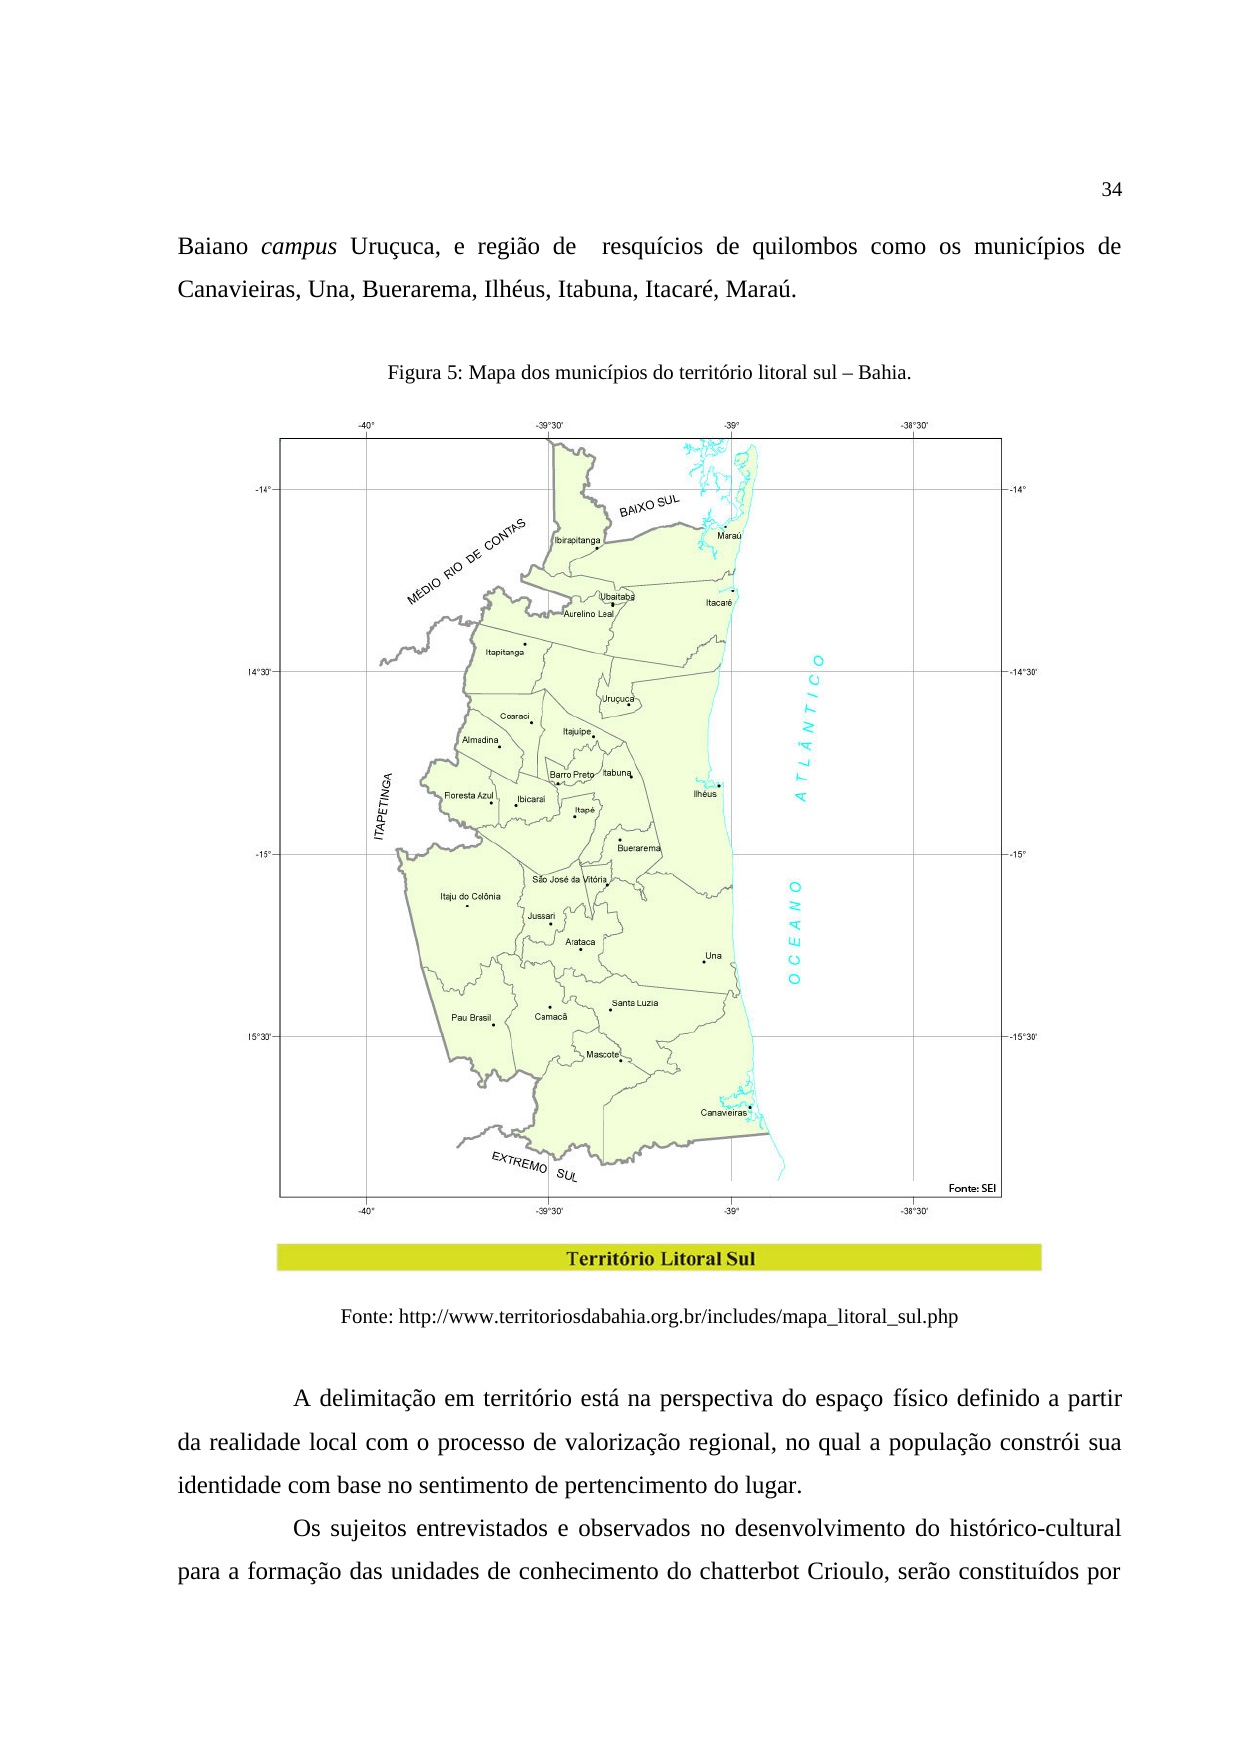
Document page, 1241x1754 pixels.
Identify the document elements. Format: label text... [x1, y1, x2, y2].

table_header [177, 396, 1122, 1304]
text Baiano campus Uruçuca, e região de resquícios de quilombos como os municípios de Canavieiras, Una, Buerarema, Ilhéus, Itabuna, Itacaré, Maraú. [177, 231, 1122, 303]
text Fonte: http://www.territoriosdabahia.org.br/includes/mapa_litoral_sul.php [177, 1304, 1122, 1328]
picture [235, 401, 1064, 1285]
text A delimitação em território está na perspectiva do espaço físico definido a partir da realidade local com o processo de valorização regional, no qual a população constrói sua identidade com base no sentimento de pertencimento do lugar. [177, 1383, 1122, 1498]
text Os sujeitos entrevistados e observados no desenvolvimento do histórico-cultural para a formação das unidades de conhecimento do chatterbot Crioulo, serão constituídos por [177, 1513, 1122, 1585]
text Figura 5: Mapa dos municípios do território litoral sul – Bahia. [177, 360, 1122, 384]
